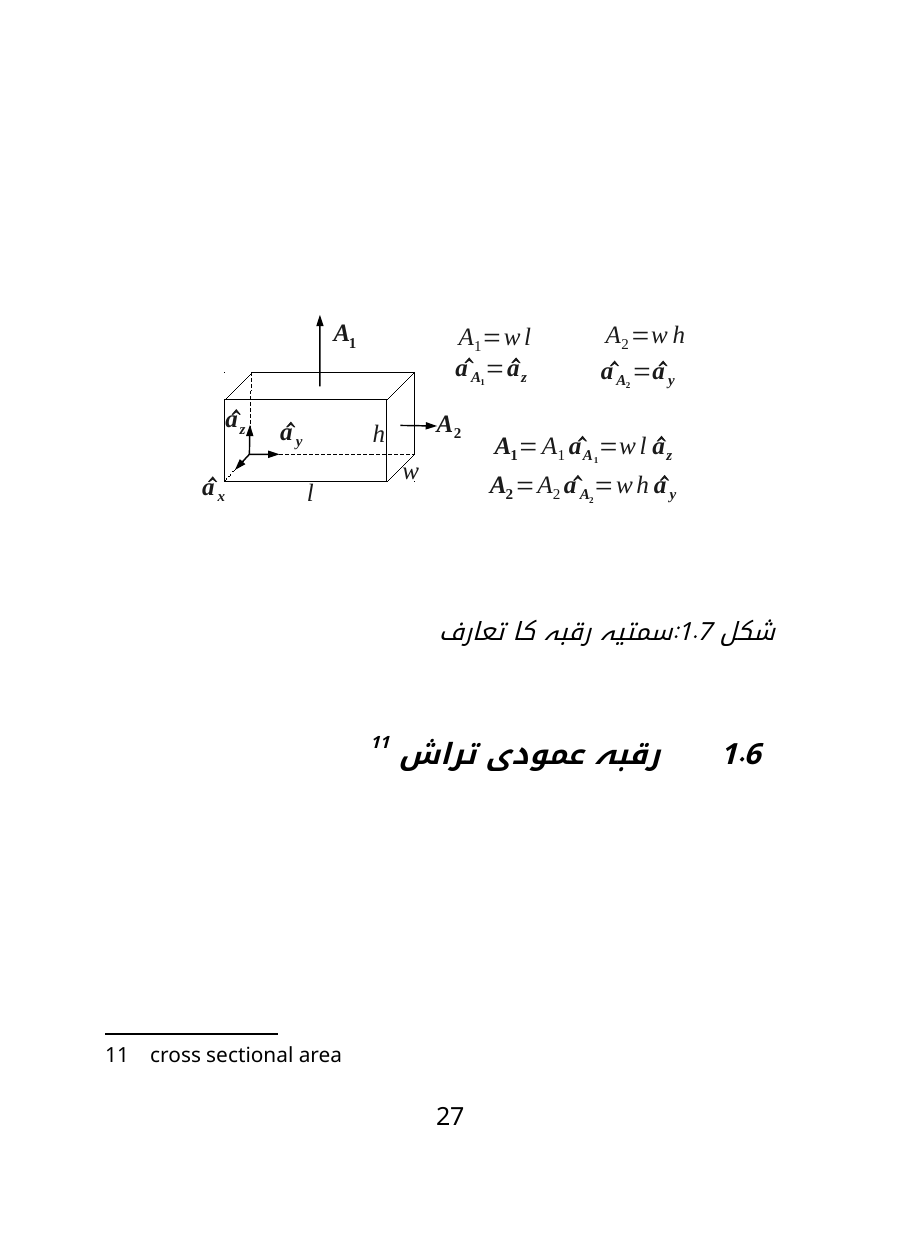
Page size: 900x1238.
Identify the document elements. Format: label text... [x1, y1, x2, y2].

subtitle رقبہ عمودی تراش [105, 727, 720, 782]
list cross sectional area [105, 1040, 795, 1068]
text شکل 1.7:سمتیہ رقبہ کا تعارف [124, 228, 775, 655]
